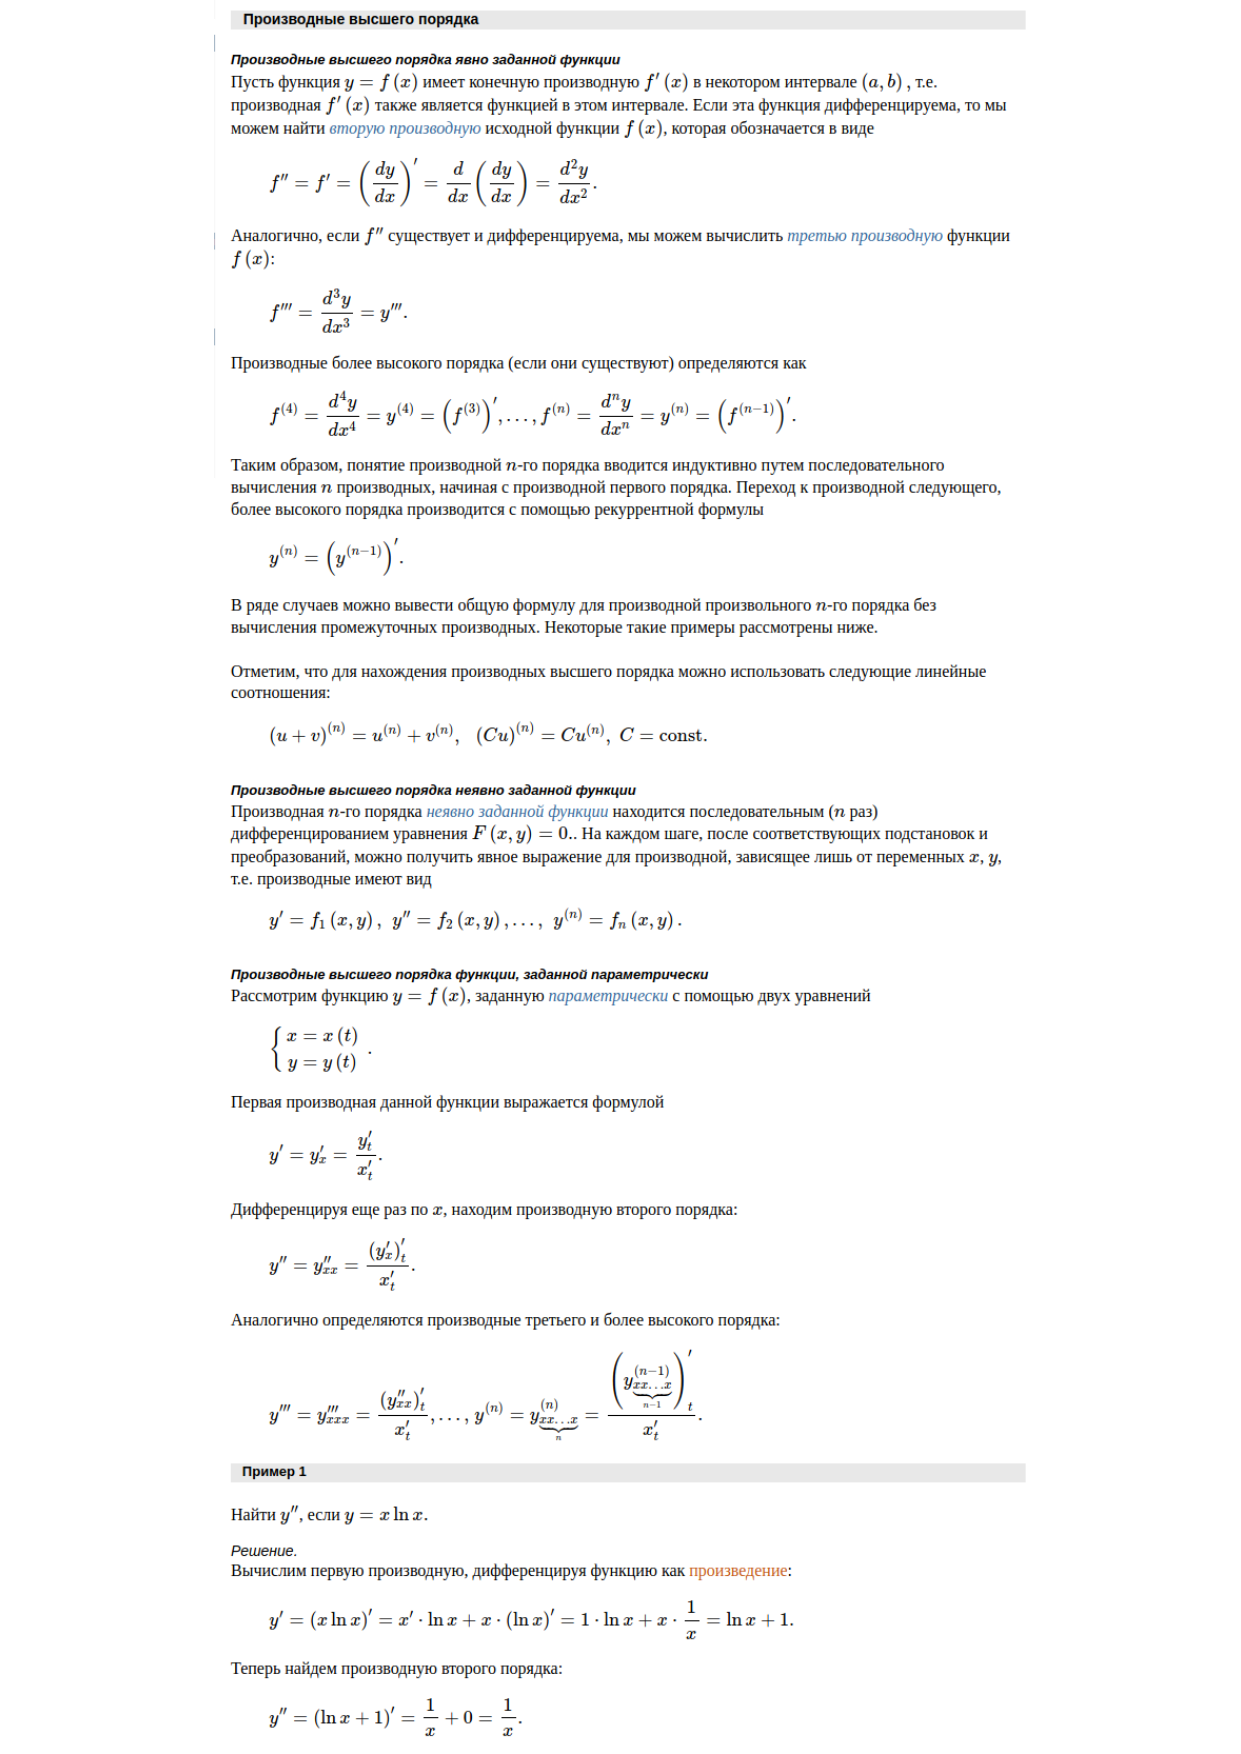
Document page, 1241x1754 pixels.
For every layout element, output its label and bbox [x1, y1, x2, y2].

picture [214, 0, 1026, 1754]
